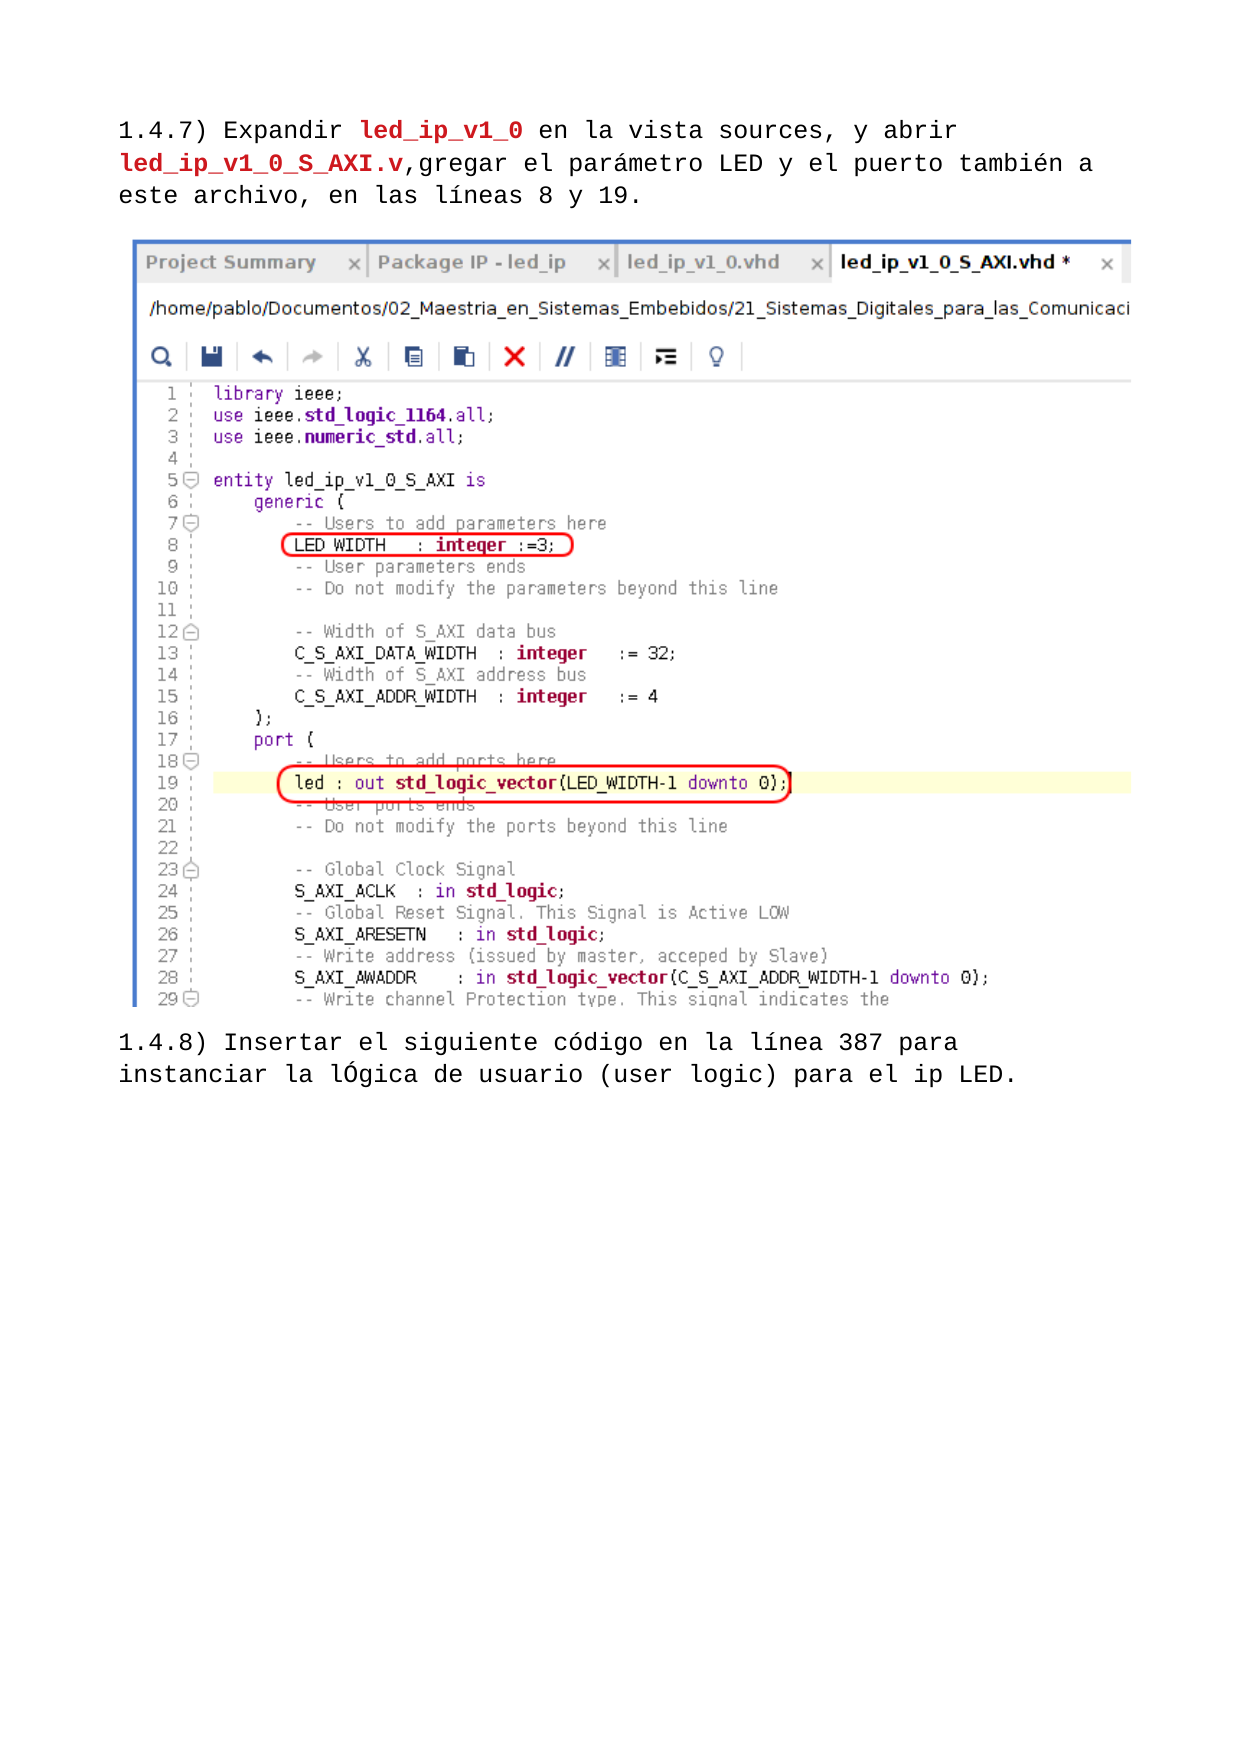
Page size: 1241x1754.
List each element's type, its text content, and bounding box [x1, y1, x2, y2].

picture [127, 237, 1132, 1007]
text 1.4.7) Expandir led_ip_v1_0 en la vista sources, y abrir led_ip_v1_0_S_AXI.v,gregar el parámetro LED y el puerto también a este archivo, en las líneas 8 y 19. [118, 118, 1122, 211]
text 1.4.8) Insertar el siguiente código en la línea 387 para instanciar la lÓgica de usuario (user logic) para el ip LED. [118, 230, 1122, 1090]
